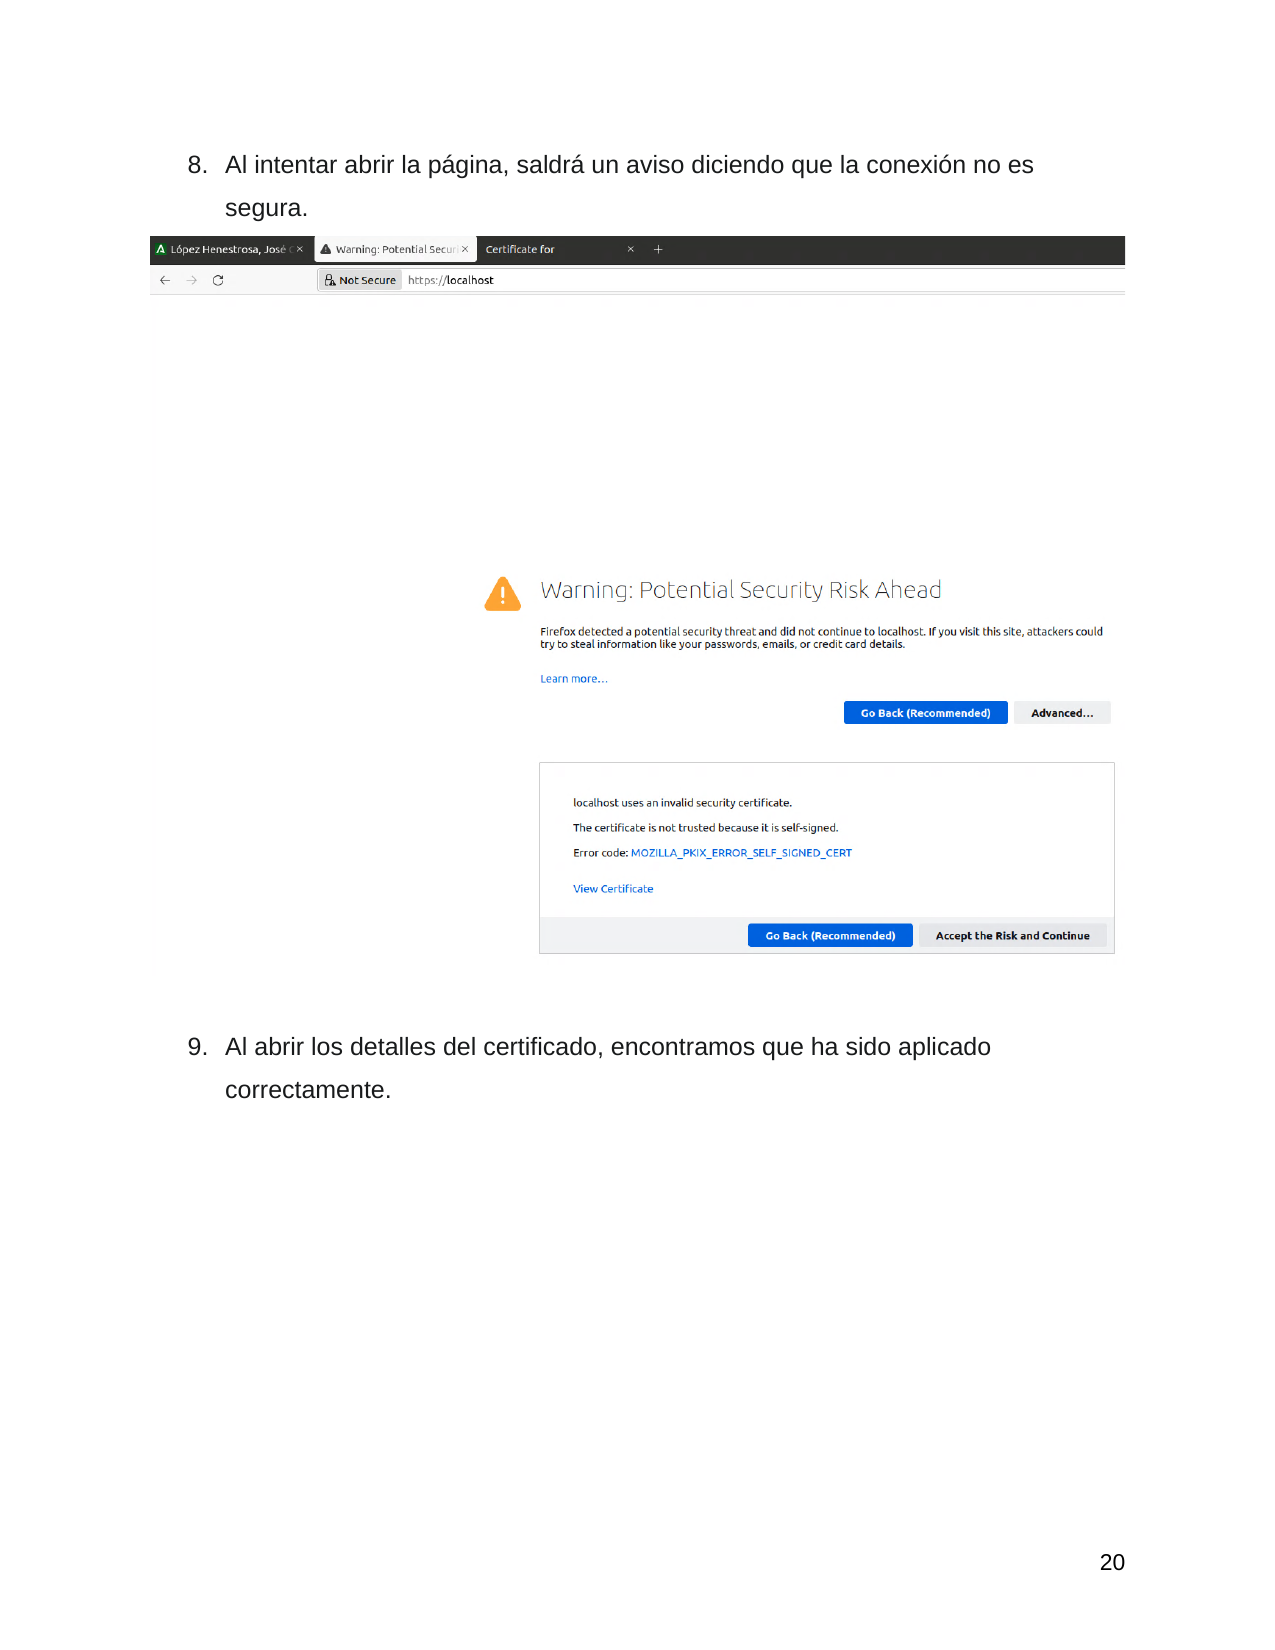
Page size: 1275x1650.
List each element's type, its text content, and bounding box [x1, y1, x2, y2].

list Al intentar abrir la página, saldrá un aviso diciendo que la conexión no es segura. [187, 150, 1125, 222]
list Al abrir los detalles del certificado, encontramos que ha sido aplicado correctamente. [187, 1032, 1125, 1104]
picture [150, 236, 1125, 976]
